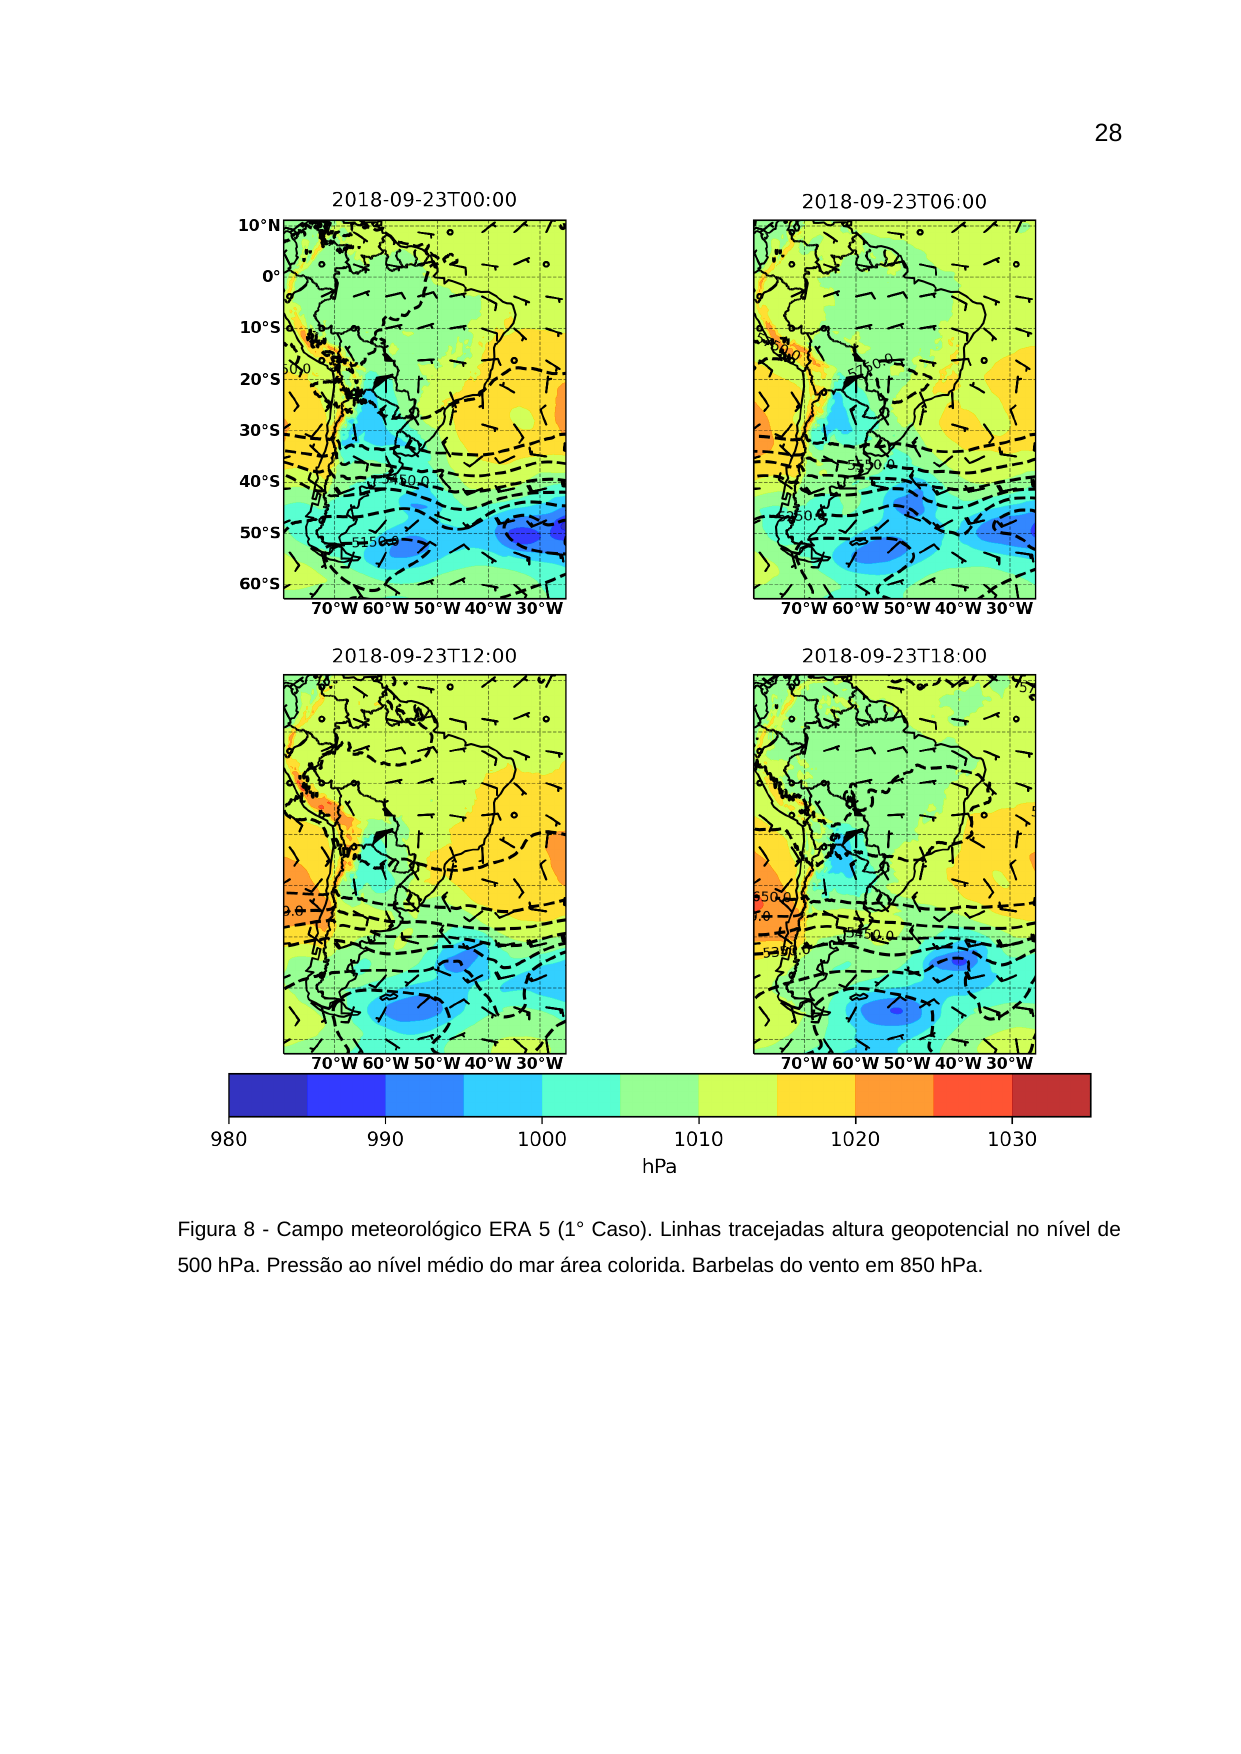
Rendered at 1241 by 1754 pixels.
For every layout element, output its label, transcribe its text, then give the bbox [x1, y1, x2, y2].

picture [196, 177, 1104, 1191]
text Figura 8 - Campo meteorológico ERA 5 (1° Caso). Linhas tracejadas altura geopotencial no nível de 500 hPa. Pressão ao nível médio do mar área colorida. Barbelas do vento em 850 hPa. [177, 755, 1122, 1276]
